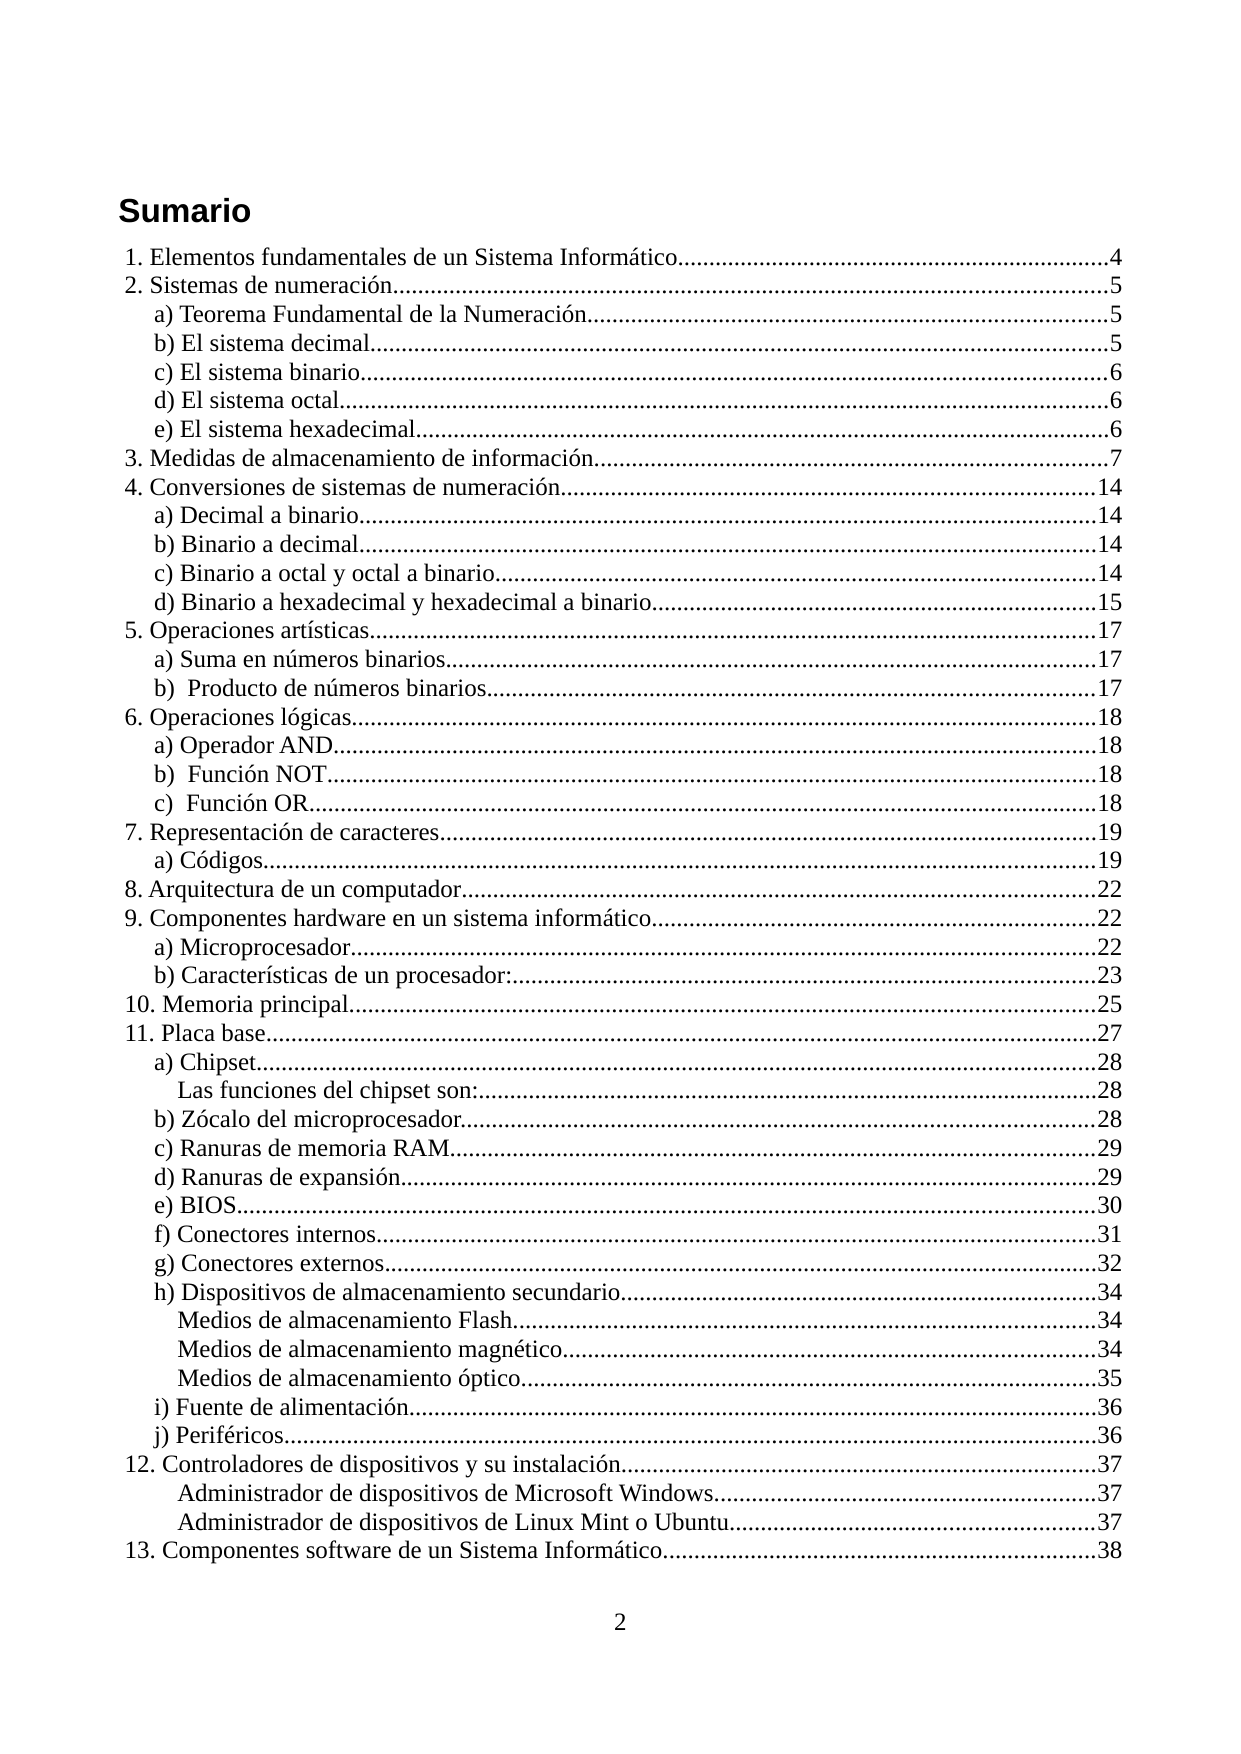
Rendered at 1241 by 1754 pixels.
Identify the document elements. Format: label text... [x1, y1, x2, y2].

text Administrador de dispositivos de Linux Mint o Ubuntu. 37 [177, 1507, 1122, 1535]
text c) Ranuras de memoria RAM. 29 [148, 1133, 1122, 1162]
text a) Chipset 28 [148, 1047, 1122, 1075]
text c) El sistema binario. 6 [148, 357, 1122, 385]
text b) Función NOT 18 [148, 759, 1122, 788]
text 6. Operaciones lógicas. 18 [118, 702, 1122, 730]
text g) Conectores externos. 32 [148, 1248, 1122, 1277]
text b) Producto de números binarios. 17 [148, 673, 1122, 702]
text Medios de almacenamiento Flash. 34 [177, 1305, 1122, 1334]
text 10. Memoria principal. 25 [118, 989, 1122, 1018]
text b) Zócalo del microprocesador. 28 [148, 1104, 1122, 1133]
text Medios de almacenamiento magnético. 34 [177, 1334, 1122, 1363]
text a) Operador AND 18 [148, 730, 1122, 759]
text j) Periféricos. 36 [148, 1420, 1122, 1449]
text 12. Controladores de dispositivos y su instalación. 37 [118, 1449, 1122, 1478]
text c) Binario a octal y octal a binario. 14 [148, 558, 1122, 587]
text b) El sistema decimal. 5 [148, 328, 1122, 357]
text a) Teorema Fundamental de la Numeración 5 [148, 299, 1122, 328]
text Medios de almacenamiento óptico. 35 [177, 1363, 1122, 1392]
subtitle Sumario [118, 191, 1122, 229]
text 1. Elementos fundamentales de un Sistema Informático. 4 [118, 242, 1122, 270]
text a) Códigos 19 [148, 845, 1122, 874]
text 5. Operaciones artísticas. 17 [118, 615, 1122, 644]
text a) Suma en números binarios. 17 [148, 644, 1122, 673]
text d) Ranuras de expansión. 29 [148, 1162, 1122, 1190]
text a) Microprocesador 22 [148, 932, 1122, 960]
text f) Conectores internos. 31 [148, 1219, 1122, 1248]
text 2. Sistemas de numeración 5 [118, 270, 1122, 299]
text b) Binario a decimal 14 [148, 529, 1122, 558]
text d) Binario a hexadecimal y hexadecimal a binario. 15 [148, 587, 1122, 615]
text b) Características de un procesador: 23 [148, 960, 1122, 989]
text Administrador de dispositivos de Microsoft Windows. 37 [177, 1478, 1122, 1507]
text a) Decimal a binario 14 [148, 500, 1122, 529]
text 9. Componentes hardware en un sistema informático. 22 [118, 903, 1122, 932]
text h) Dispositivos de almacenamiento secundario. 34 [148, 1277, 1122, 1305]
text d) El sistema octal 6 [148, 385, 1122, 414]
text e) El sistema hexadecimal. 6 [148, 414, 1122, 443]
text 7. Representación de caracteres. 19 [118, 817, 1122, 845]
text 8. Arquitectura de un computador 22 [118, 874, 1122, 903]
text c) Función OR 18 [148, 788, 1122, 817]
text 3. Medidas de almacenamiento de información. 7 [118, 443, 1122, 472]
text 11. Placa base 27 [118, 1018, 1122, 1047]
text 4. Conversiones de sistemas de numeración 14 [118, 472, 1122, 500]
text Las funciones del chipset son: 28 [177, 1075, 1122, 1104]
text 13. Componentes software de un Sistema Informático. 38 [118, 1535, 1122, 1564]
text i) Fuente de alimentación. 36 [148, 1392, 1122, 1420]
text e) BIOS. 30 [148, 1190, 1122, 1219]
